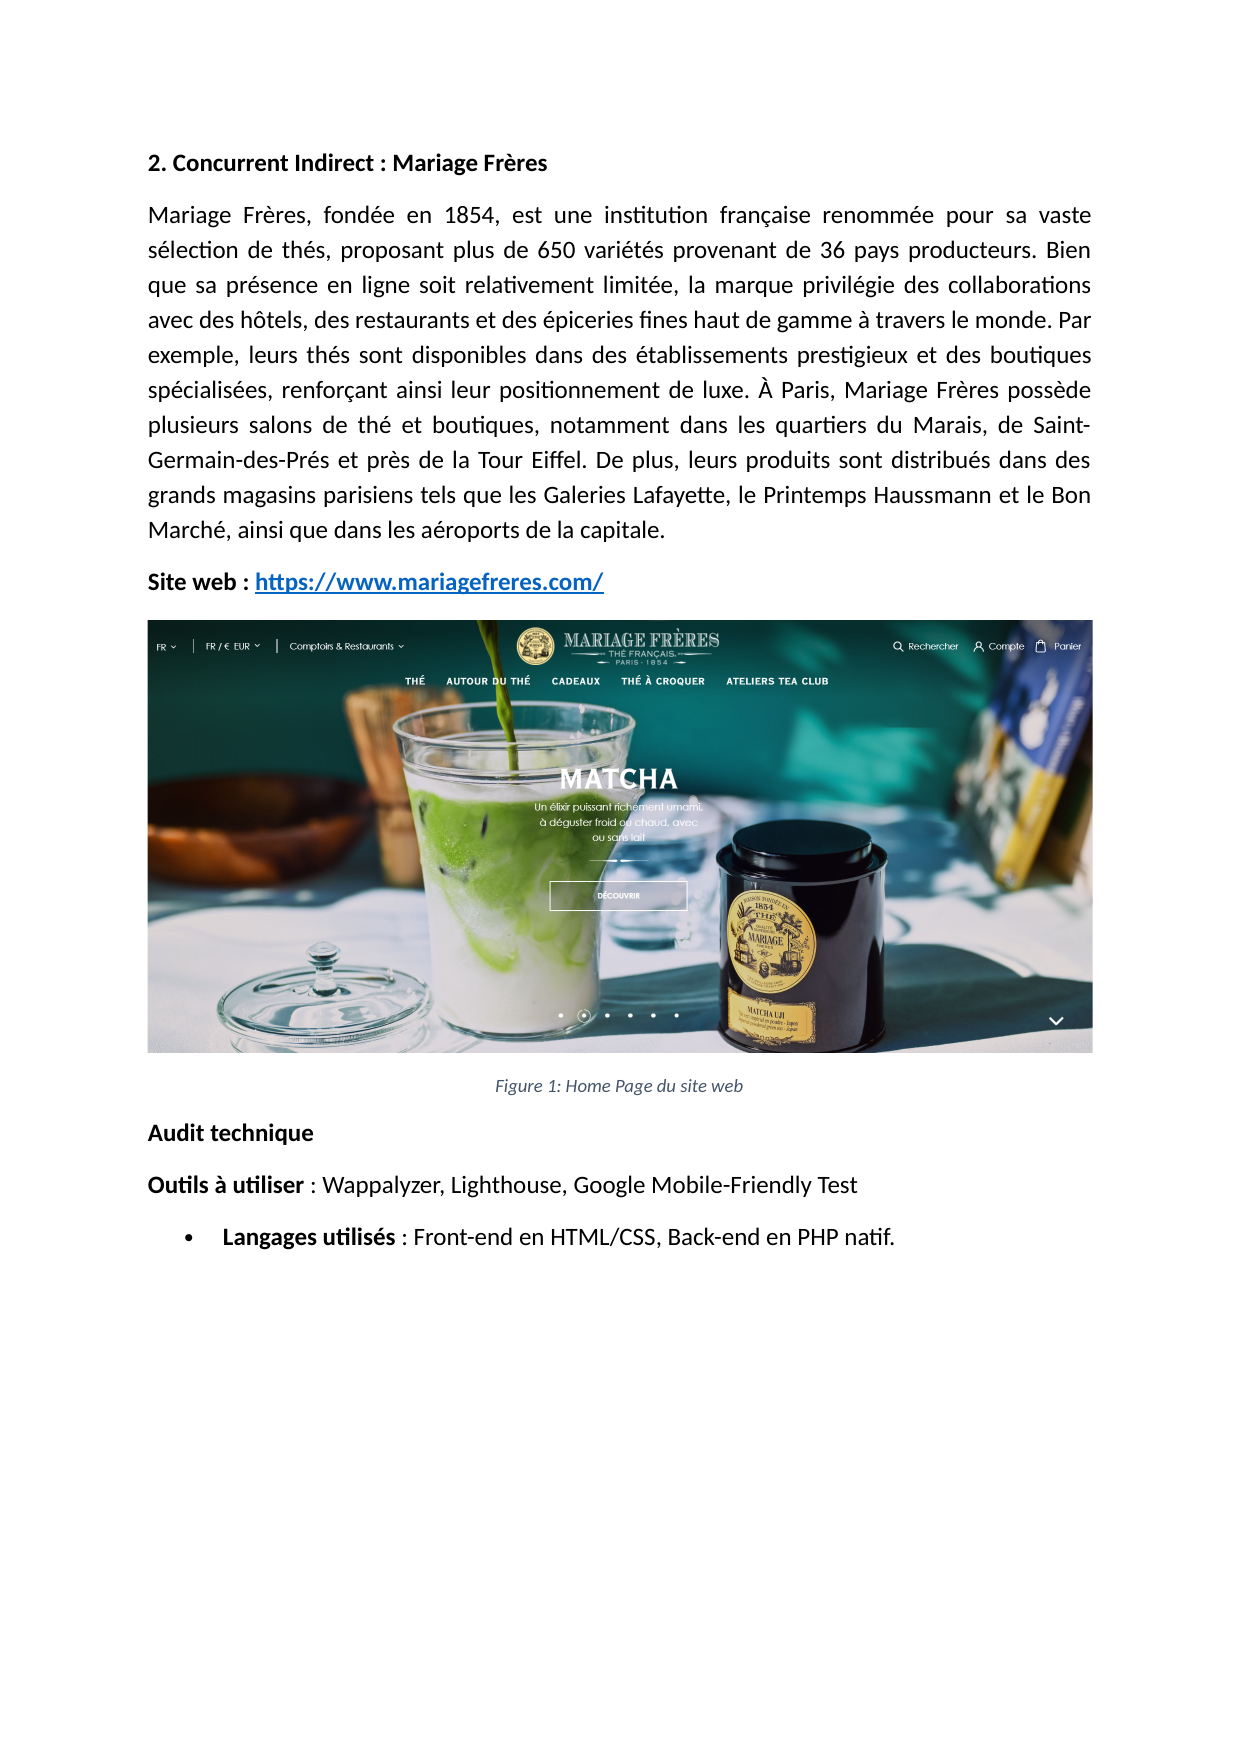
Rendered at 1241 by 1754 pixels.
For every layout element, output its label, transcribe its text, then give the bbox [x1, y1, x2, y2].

text ​Mariage Frères, fondée en 1854, est une institution française renommée pour sa vaste sélection de thés, proposant plus de 650 variétés provenant de 36 pays producteurs. Bien que sa présence en ligne soit relativement limitée, la marque privilégie des collaborations avec des hôtels, des restaurants et des épiceries fines haut de gamme à travers le monde. Par exemple, leurs thés sont disponibles dans des établissements prestigieux et des boutiques spécialisées, renforçant ainsi leur positionnement de luxe. À Paris, Mariage Frères possède plusieurs salons de thé et boutiques, notamment dans les quartiers du Marais, de Saint-Germain-des-Prés et près de la Tour Eiffel. De plus, leurs produits sont distribués dans des grands magasins parisiens tels que les Galeries Lafayette, le Printemps Haussmann et le Bon Marché, ainsi que dans les aéroports de la capitale. [148, 199, 1093, 545]
text Outils à utiliser : Wappalyzer, Lighthouse, Google Mobile-Friendly Test [148, 1169, 1093, 1200]
text Audit technique [148, 1117, 1093, 1148]
text Figure 1: Home Page du site web [148, 1074, 1093, 1097]
text Site web : https://www.mariagefreres.com/ [148, 566, 1093, 596]
list Langages utilisés : Front-end en HTML/CSS, Back-end en PHP natif. [185, 1221, 1093, 1251]
text 2. Concurrent Indirect : Mariage Frères [148, 148, 1093, 178]
